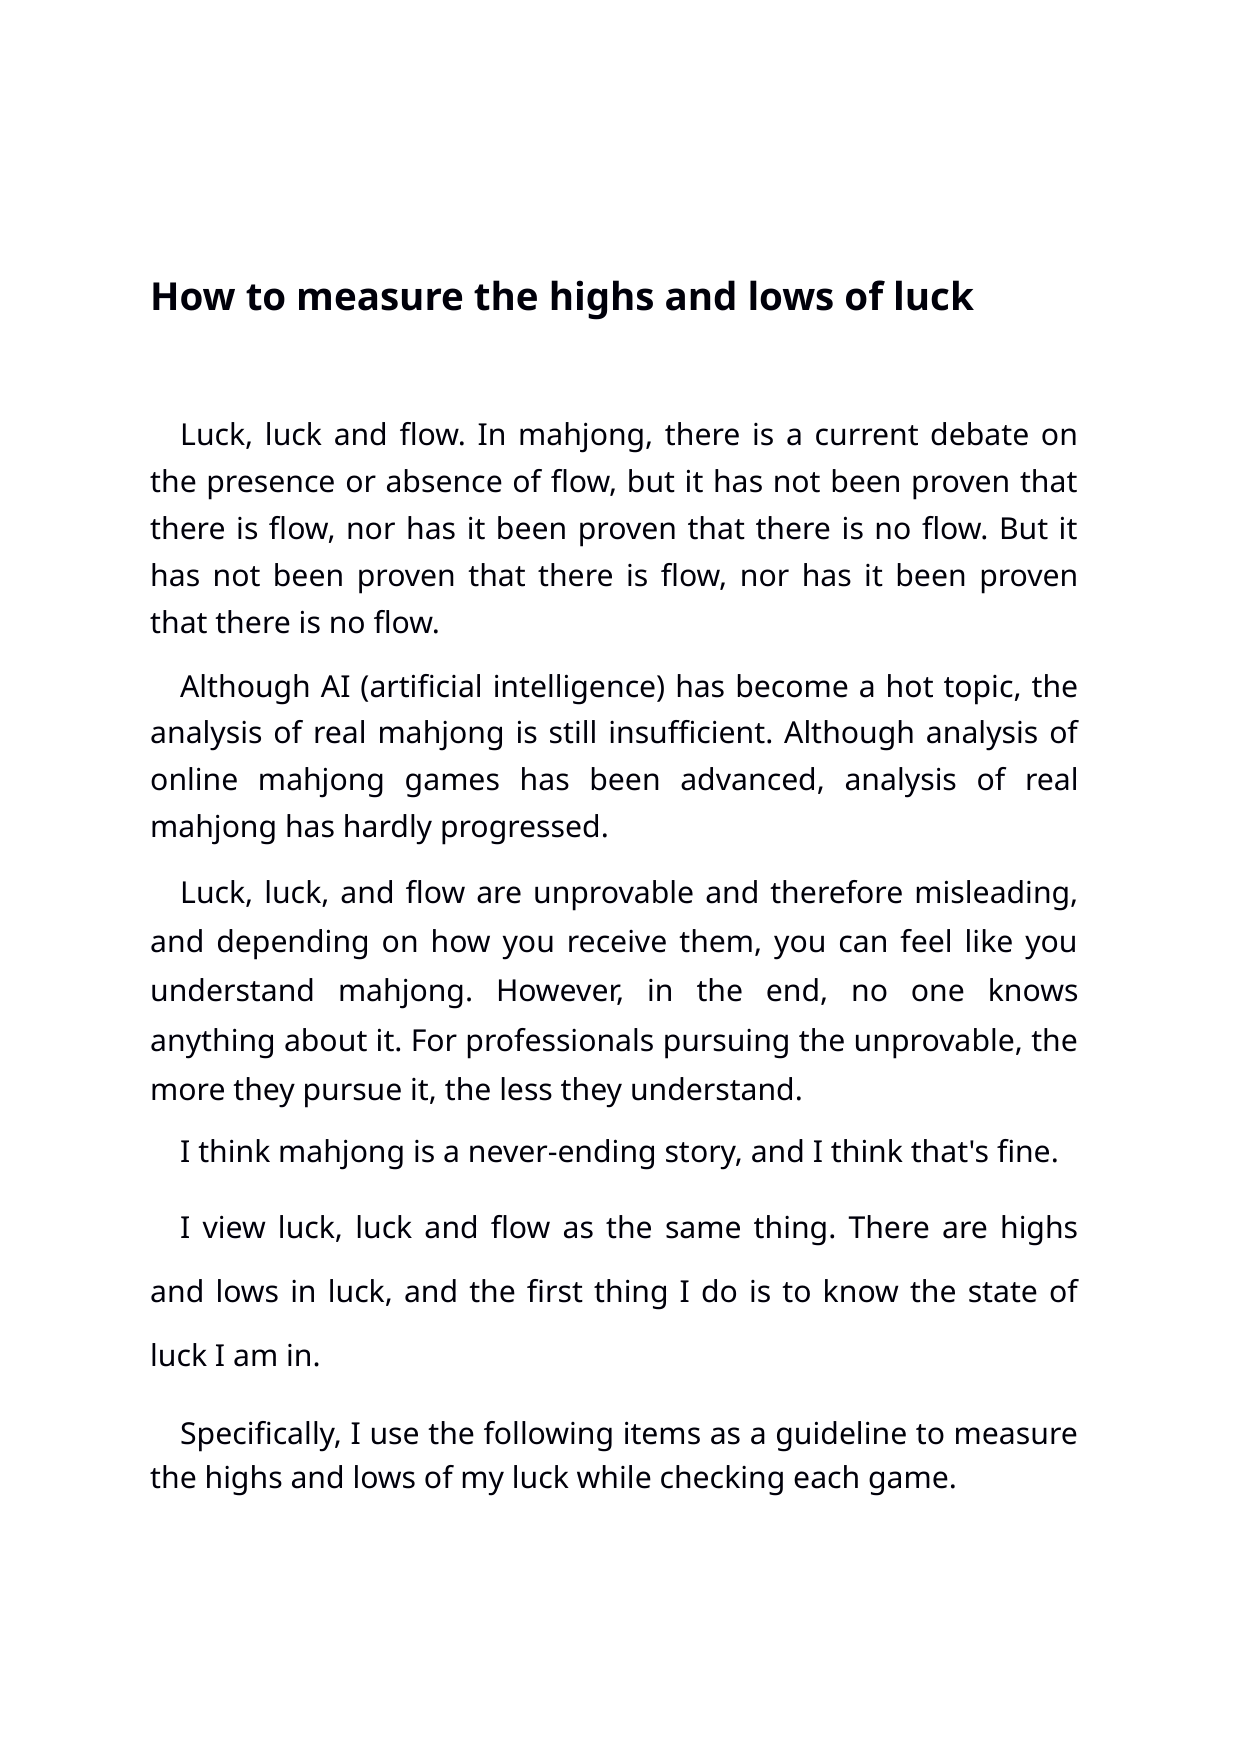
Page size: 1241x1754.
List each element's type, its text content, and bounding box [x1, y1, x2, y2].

text Luck, luck and flow. In mahjong, there is a current debate on the presence or absence of flow, but it has not been proven that there is flow, nor has it been proven that there is no flow. But it has not been proven that there is flow, nor has it been proven that there is no flow. [150, 408, 1079, 642]
text Luck, luck, and flow are unprovable and therefore misleading, and depending on how you receive them, you can feel like you understand mahjong. However, in the end, no one knows anything about it. For professionals pursuing the unprovable, the more they pursue it, the less they understand. [150, 864, 1079, 1110]
text I think mahjong is a never-ending story, and I think that's fine. [150, 1127, 1079, 1171]
text Specifically, I use the following items as a guideline to measure the highs and lows of my luck while checking each game. [150, 1409, 1079, 1497]
text I view luck, luck and flow as the same thing. There are highs and lows in luck, and the first thing I do is to know the state of luck I am in. [150, 1188, 1079, 1379]
text Although AI (artificial intelligence) has become a hot topic, the analysis of real mahjong is still insufficient. Although analysis of online mahjong games has been advanced, analysis of real mahjong has hardly progressed. [150, 659, 1079, 847]
text How to measure the highs and lows of luck [150, 279, 1090, 318]
